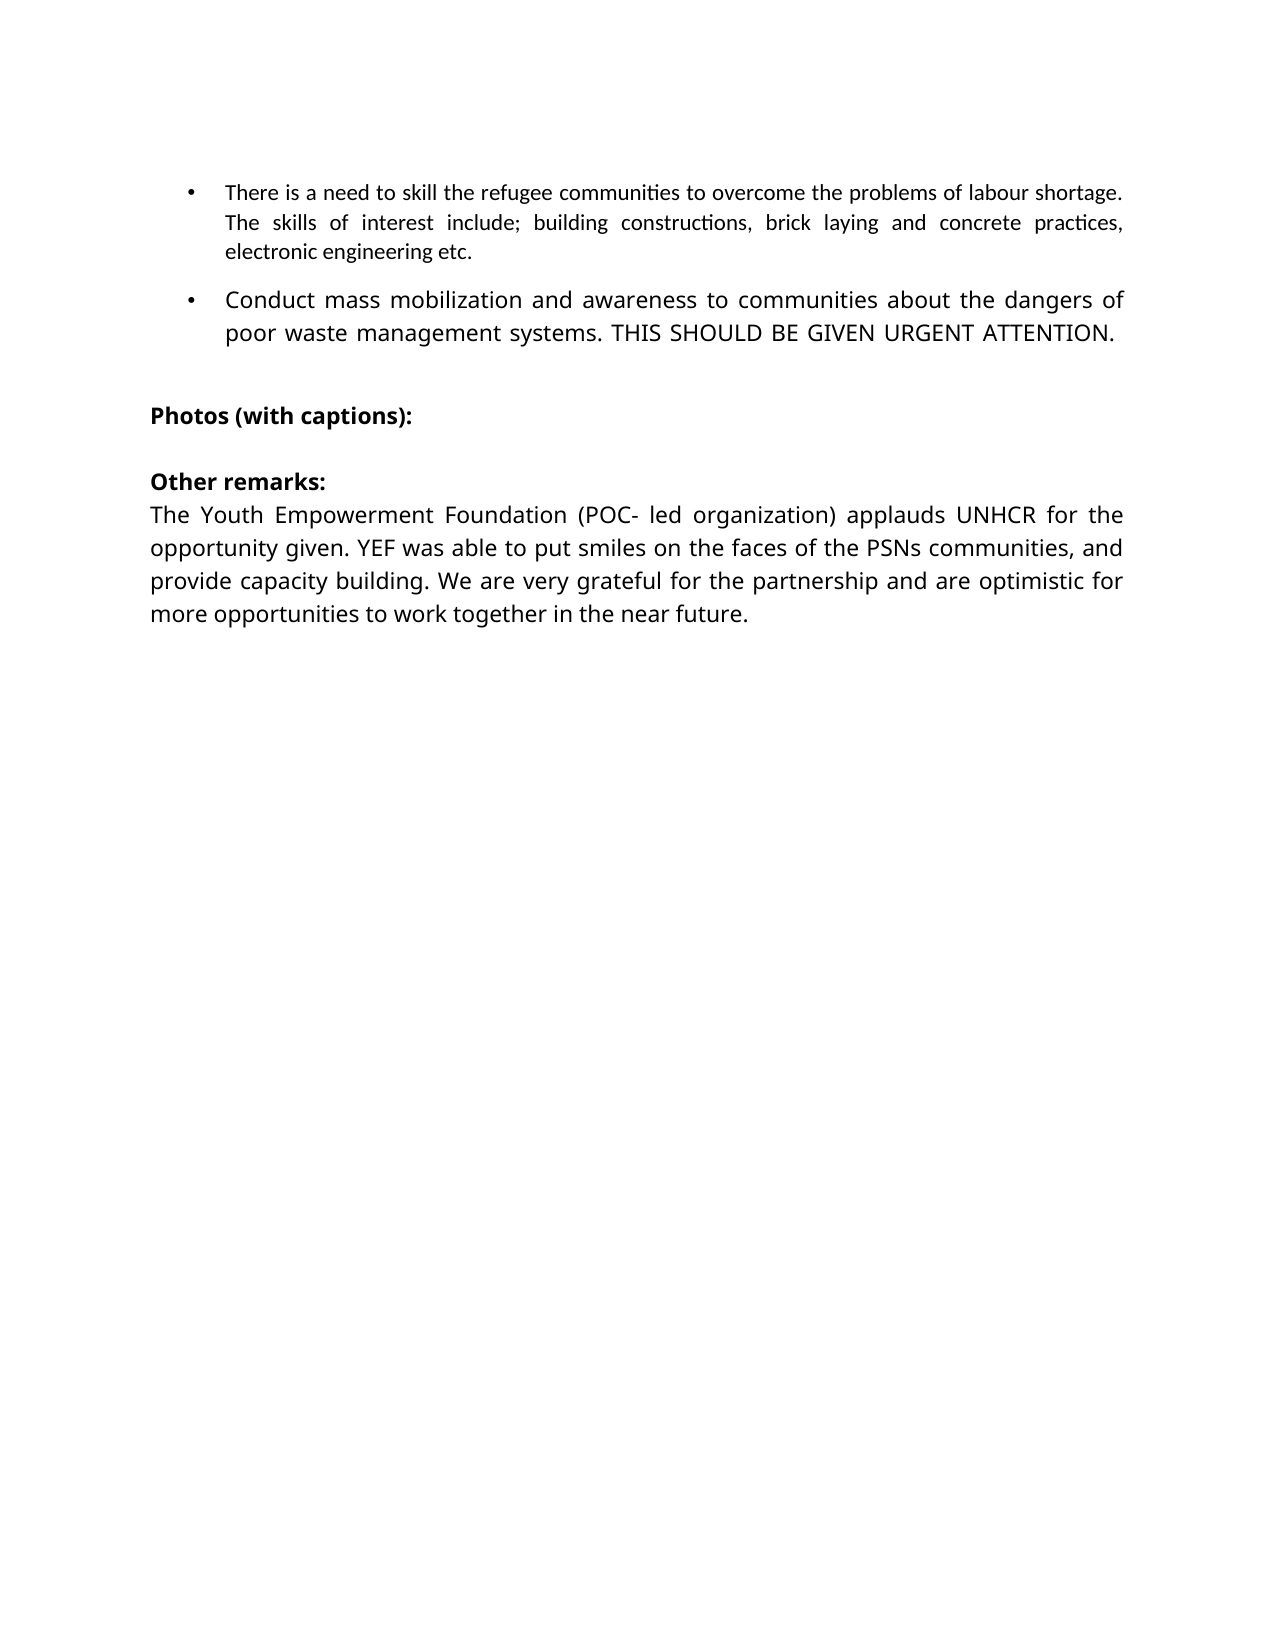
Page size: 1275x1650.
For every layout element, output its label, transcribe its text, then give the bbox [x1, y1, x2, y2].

list There is a need to skill the refugee communities to overcome the problems of labour shortage. The skills of interest include; building constructions, brick laying and concrete practices, electronic engineering etc. [187, 178, 1125, 265]
text Other remarks: [150, 466, 1125, 497]
list Conduct mass mobilization and awareness to communities about the dangers of poor waste management systems. THIS SHOULD BE GIVEN URGENT ATTENTION. [187, 284, 1125, 381]
text Photos (with captions): [150, 400, 1125, 431]
text The Youth Empowerment Foundation (POC- led organization) applauds UNHCR for the opportunity given. YEF was able to put smiles on the faces of the PSNs communities, and provide capacity building. We are very grateful for the partnership and are optimistic for more opportunities to work together in the near future. [150, 499, 1125, 630]
